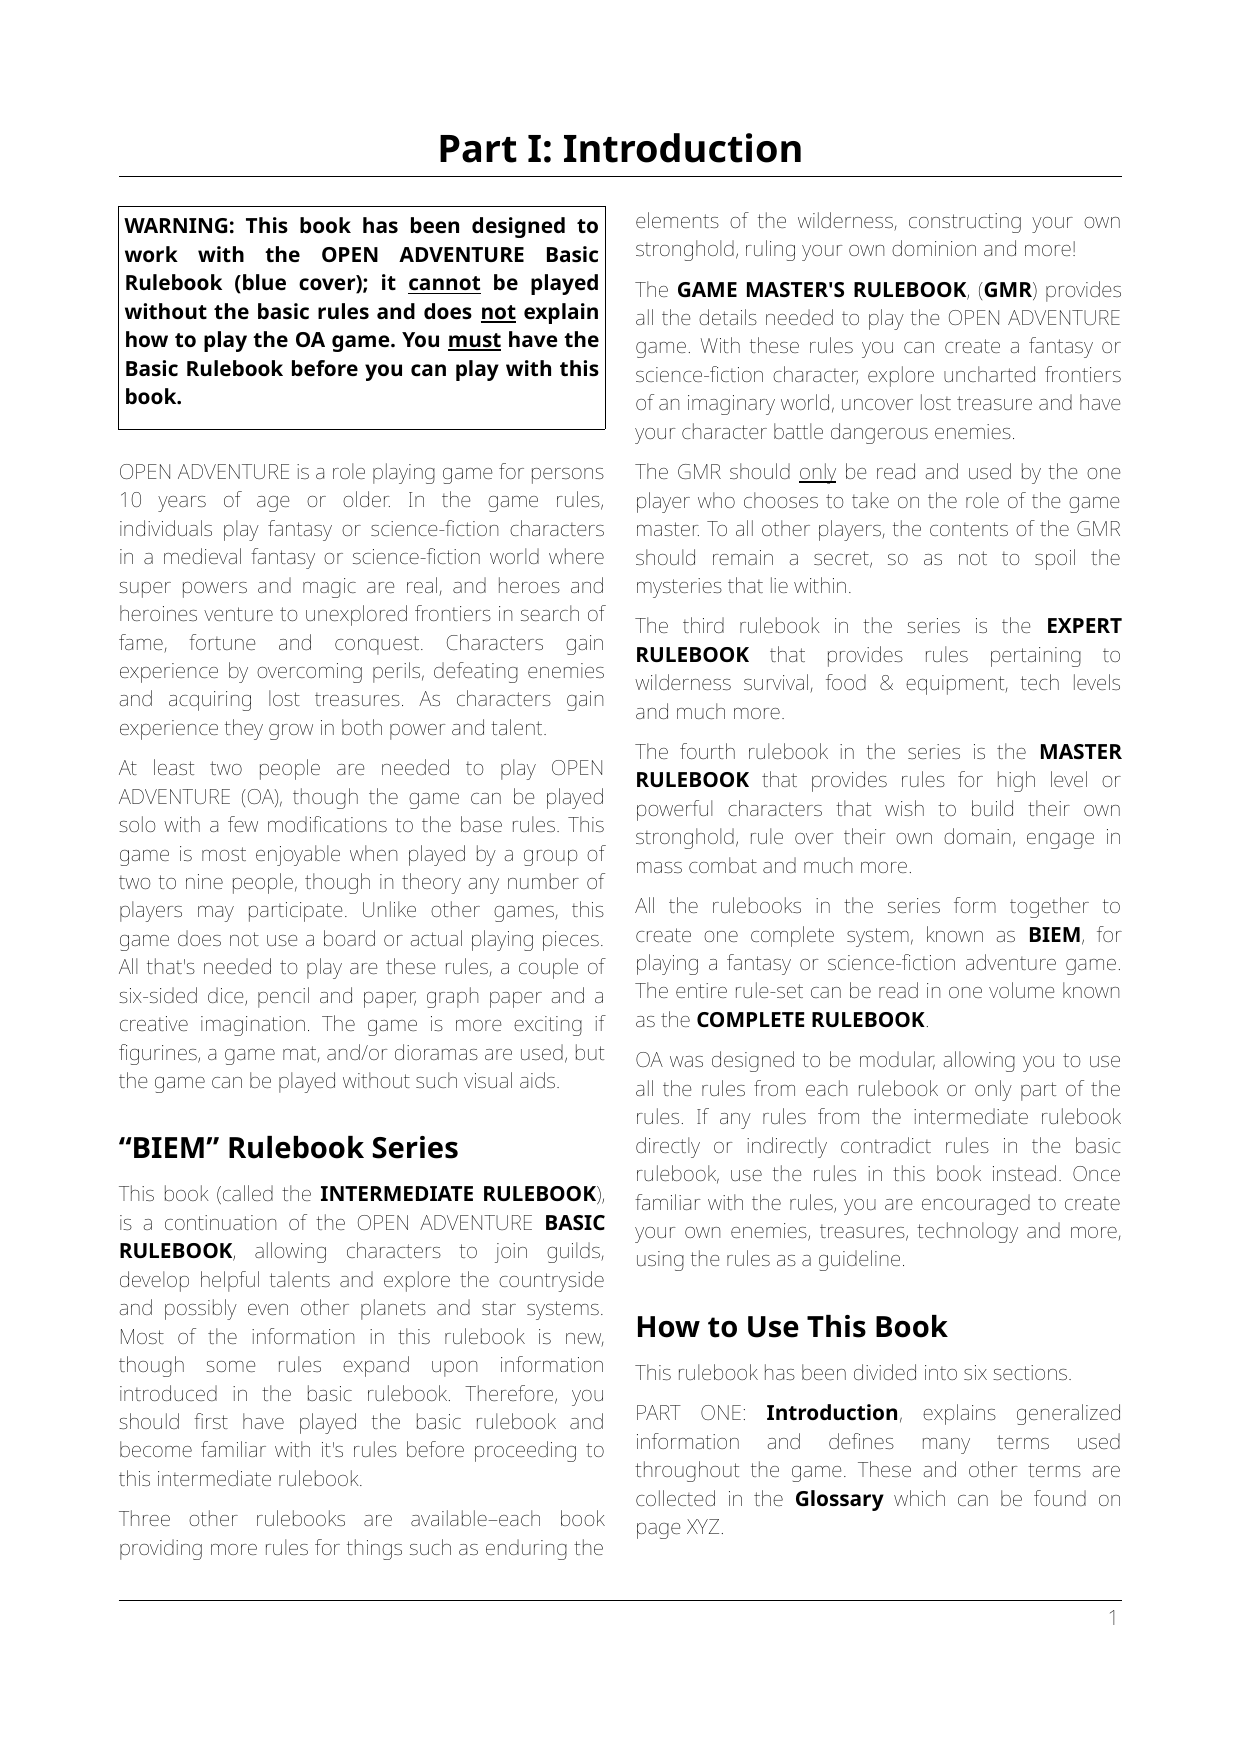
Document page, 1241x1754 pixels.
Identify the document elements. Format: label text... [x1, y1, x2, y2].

subtitle “BIEM” Rulebook Series [118, 1127, 605, 1167]
text OPEN ADVENTURE is a role playing game for persons 10 years of age or older. In the game rules, individuals play fantasy or science-fiction characters in a medieval fantasy or science-fiction world where super powers and magic are real, and heroes and heroines venture to unexplored frontiers in search of fame, fortune and conquest. Characters gain experience by overcoming perils, defeating enemies and acquiring lost treasures. As characters gain experience they grow in both power and talent. [118, 430, 605, 741]
text elements of the wilderness, constructing your own stronghold, ruling your own dominion and more! [635, 206, 1122, 263]
text This rulebook has been divided into six sections. [635, 1358, 1122, 1386]
text OA was designed to be modular, allowing you to use all the rules from each rulebook or only part of the rules. If any rules from the intermediate rulebook directly or indirectly contradict rules in the basic rulebook, use the rules in this book instead. Once familiar with the rules, you are encouraged to create your own enemies, treasures, technology and more, using the rules as a guideline. [635, 1046, 1122, 1273]
text The GMR should only be read and used by the one player who chooses to take on the role of the game master. To all other players, the contents of the GMR should remain a secret, so as not to spoil the mysteries that lie within. [635, 457, 1122, 599]
text The third rulebook in the series is the EXPERT RULEBOOK that provides rules pertaining to wilderness survival, food & equipment, tech levels and much more. [635, 611, 1122, 725]
text The fourth rulebook in the series is the MASTER RULEBOOK that provides rules for high level or powerful characters that wish to build their own stronghold, rule over their own domain, engage in mass combat and much more. [635, 737, 1122, 879]
subtitle How to Use This Book [635, 1306, 1122, 1346]
text All the rulebooks in the series form together to create one complete system, known as BIEM, for playing a fantasy or science-fiction adventure game. The entire rule-set can be read in one volume known as the COMPLETE RULEBOOK. [635, 891, 1122, 1033]
text At least two people are needed to play OPEN ADVENTURE (OA), though the game can be played solo with a few modifications to the base rules. This game is most enjoyable when played by a group of two to nine people, though in theory any number of players may participate. Unlike other games, this game does not use a board or actual playing pieces. All that's needed to play are these rules, a couple of six-sided dice, pencil and paper, graph paper and a creative imagination. The game is more exciting if figurines, a game mat, and/or dioramas are used, but the game can be played without such visual aids. [118, 753, 605, 1094]
text PART ONE: Introduction, explains generalized information and defines many terms used throughout the game. These and other terms are collected in the Glossary which can be found on page XYZ. [635, 1398, 1122, 1541]
text Three other rulebooks are available–each book providing more rules for things such as enduring the [118, 1504, 605, 1561]
text This book (called the INTERMEDIATE RULEBOOK), is a continuation of the OPEN ADVENTURE BASIC RULEBOOK, allowing characters to join guilds, develop helpful talents and explore the countryside and possibly even other planets and star systems. Most of the information in this rulebook is new, though some rules expand upon information introduced in the basic rulebook. Therefore, you should first have played the basic rulebook and become familiar with it's rules before proceeding to this intermediate rulebook. [118, 1179, 605, 1492]
table_header WARNING: This book has been designed to work with the OPEN ADVENTURE Basic Rulebook (blue cover); it cannot be played without the basic rules and does not explain how to play the OA game. You must have the Basic Rulebook before you can play with this book. [119, 207, 605, 428]
text The GAME MASTER'S RULEBOOK, (GMR) provides all the details needed to play the OPEN ADVENTURE game. With these rules you can create a fantasy or science-fiction character, explore uncharted frontiers of an imaginary world, uncover lost treasure and have your character battle dangerous enemies. [635, 275, 1122, 445]
